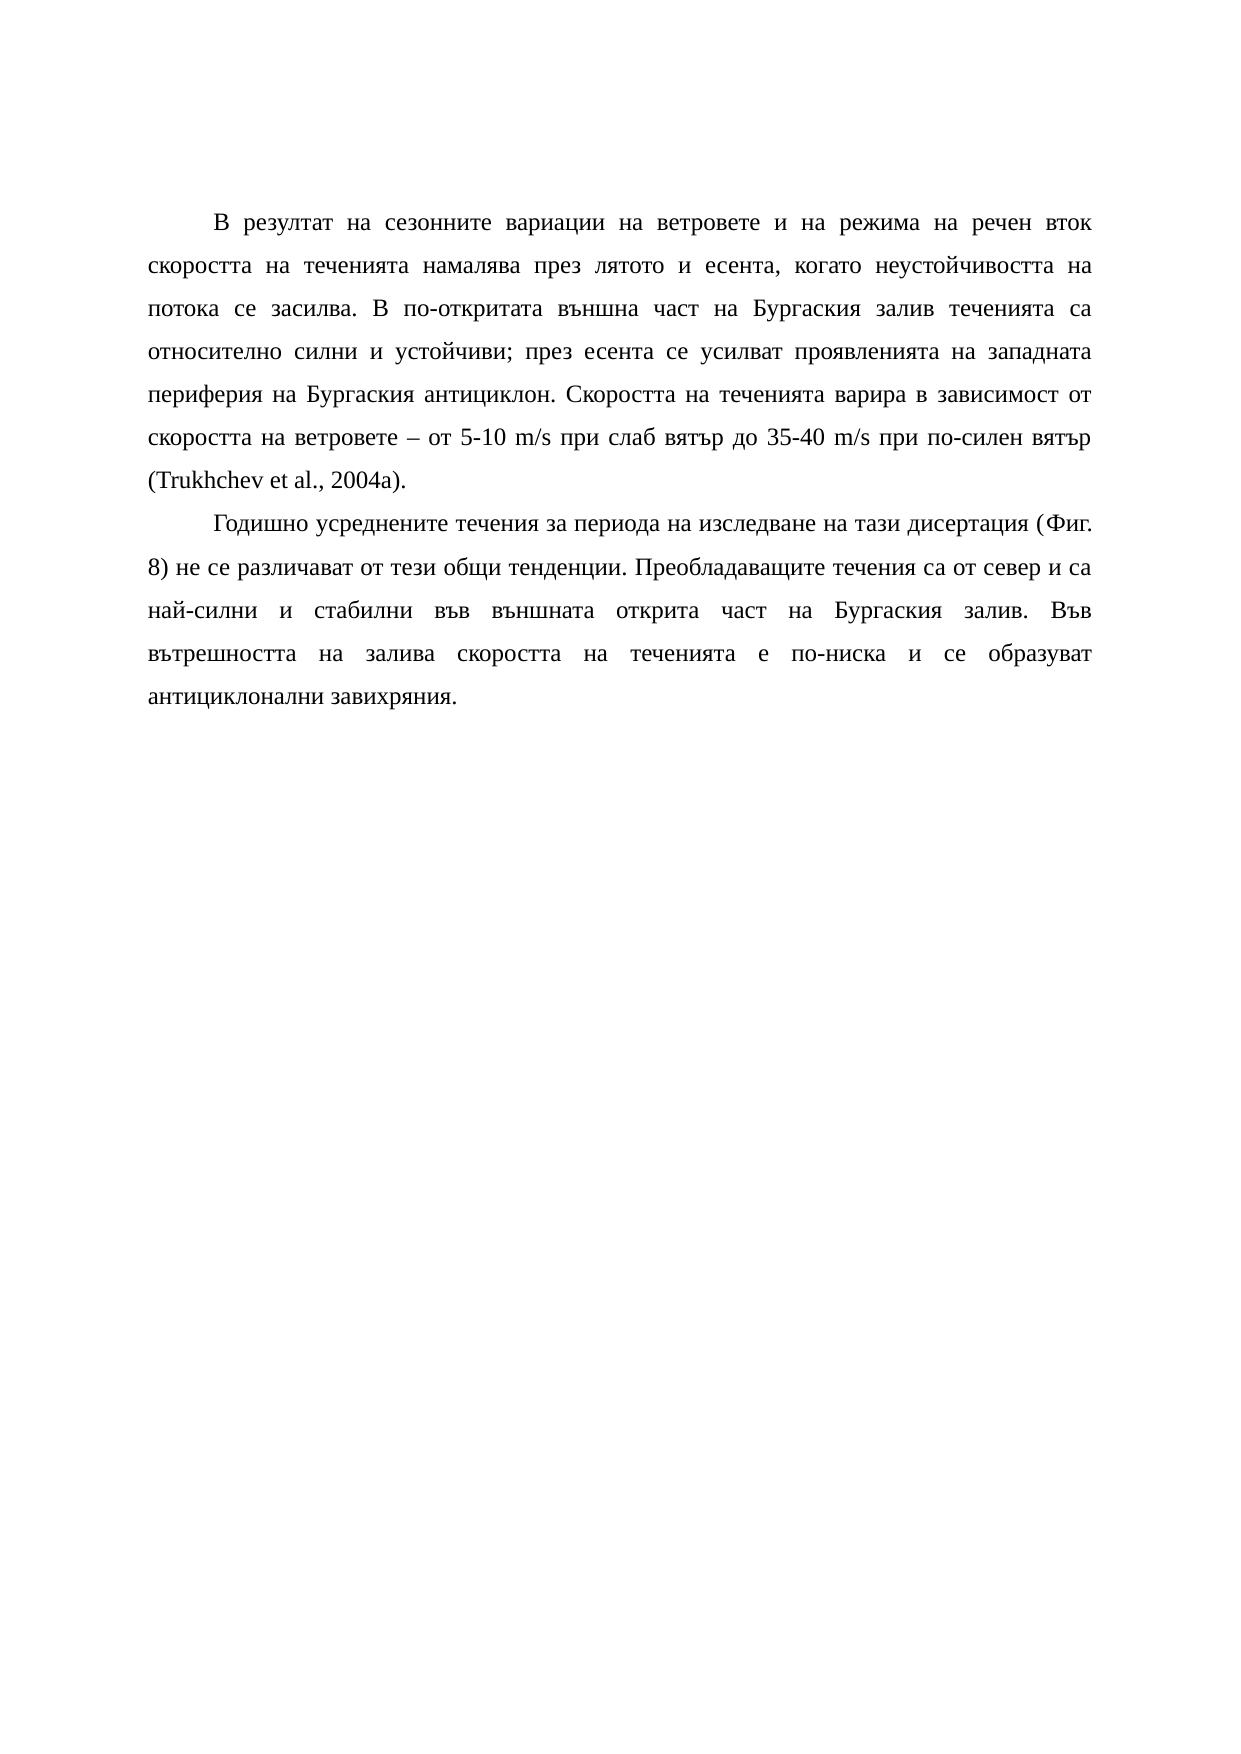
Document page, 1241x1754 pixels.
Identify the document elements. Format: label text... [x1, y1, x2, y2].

text Годишно усреднените течения за периода на изследване на тази дисертация (Фиг. 8) не се различават от тези общи тенденции. Преобладаващите течения са от север и са най-силни и стабилни във външната открита част на Бургаския залив. Във вътрешността на залива скоростта на теченията е по-ниска и се образуват антициклонални завихряния. [148, 508, 1093, 710]
text В резултат на сезонните вариации на ветровете и на режима на речен вток скоростта на теченията намалява през лятото и есента, когато неустойчивостта на потока се засилва. В по-откритата външна част на Бургаския залив теченията са относително силни и устойчиви; през есента се усилват проявленията на западната периферия на Бургаския антициклон. Скоростта на теченията варира в зависимост от скоростта на ветровете – от 5-10 m/s при слаб вятър до 35-40 m/s при по-силен вятър (Trukhchev et al., 2004a). [148, 207, 1093, 494]
